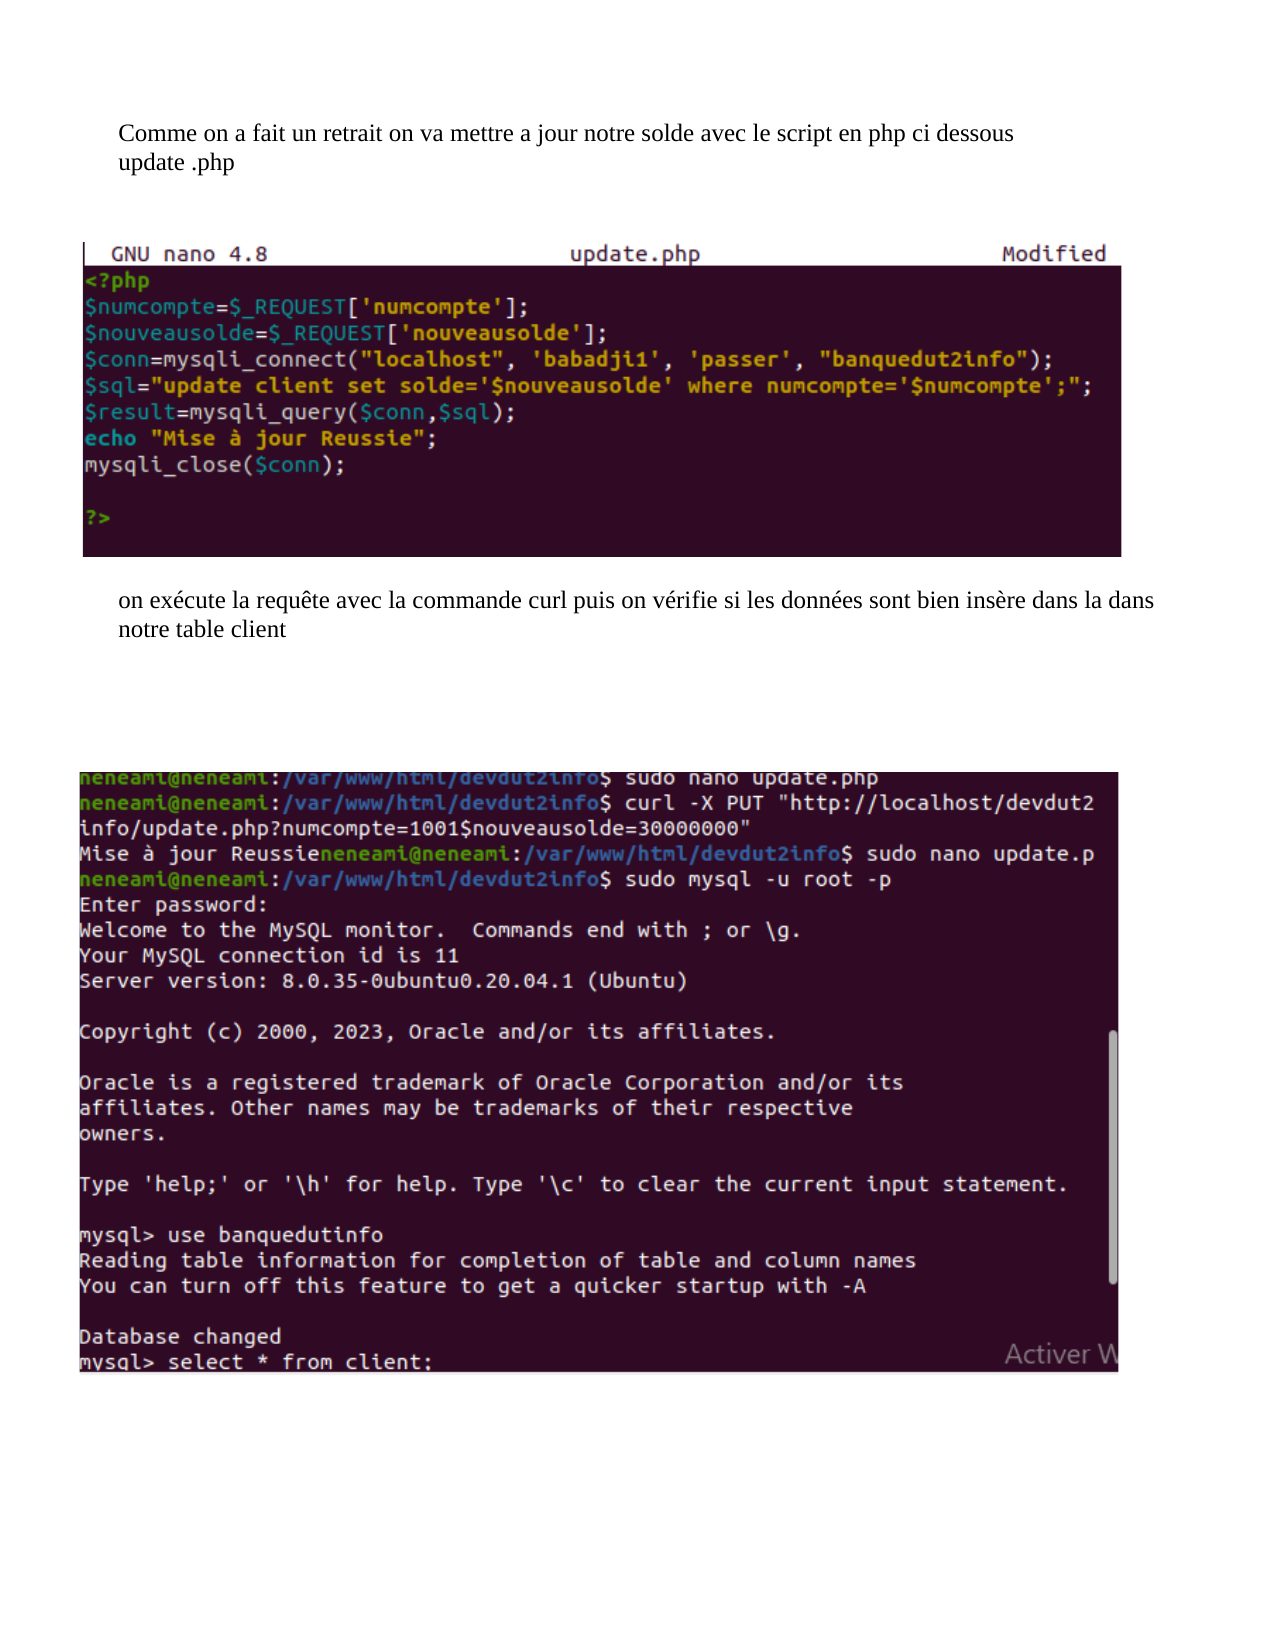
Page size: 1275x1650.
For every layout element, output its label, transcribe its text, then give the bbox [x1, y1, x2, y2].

text on exécute la requête avec la commande curl puis on vérifie si les données sont bien insère dans la dans notre table client [118, 585, 1157, 642]
text Comme on a fait un retrait on va mettre a jour notre solde avec le script en php ci dessous [118, 118, 1157, 147]
text update .php [118, 147, 1157, 176]
picture [79, 772, 1119, 1375]
picture [82, 242, 1122, 557]
